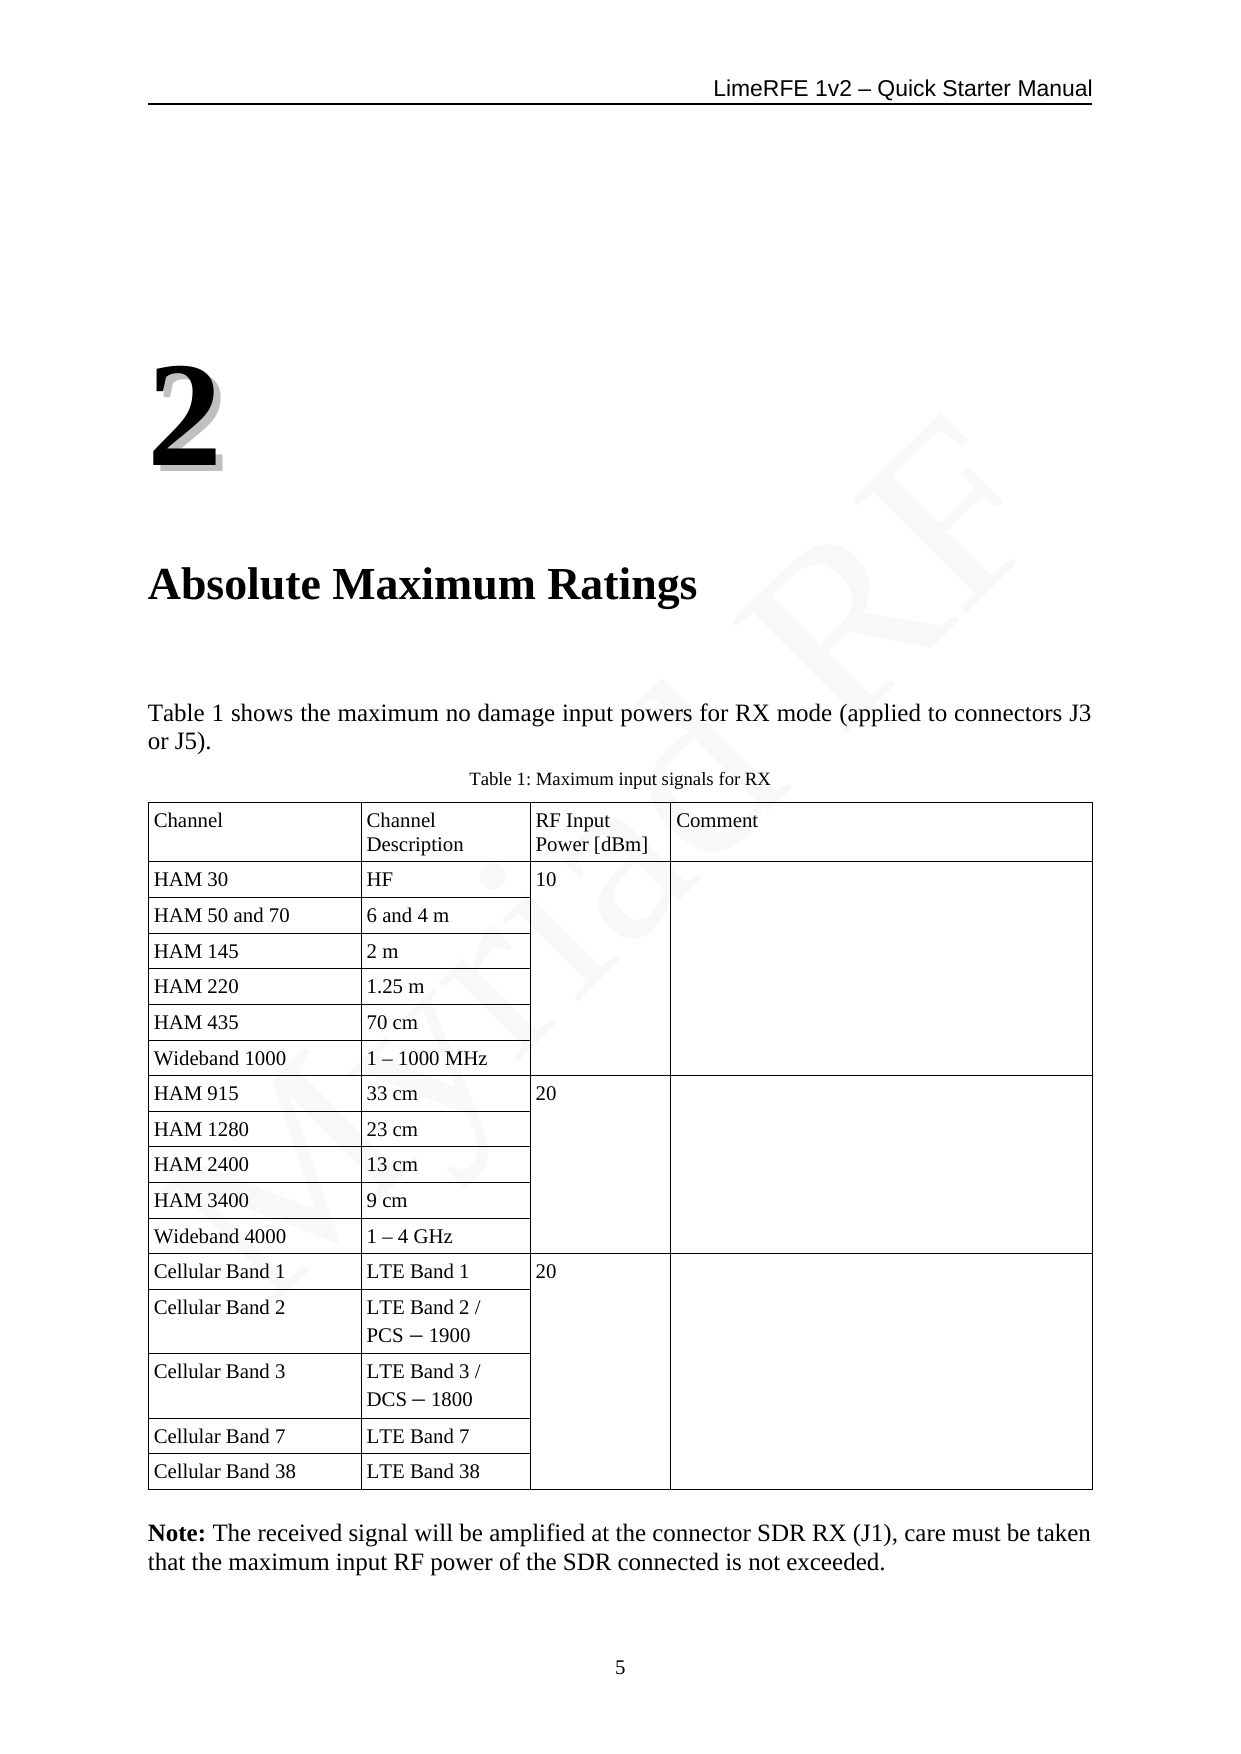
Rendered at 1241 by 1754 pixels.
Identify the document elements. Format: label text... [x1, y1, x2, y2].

table_cell HAM 3400 [321, 1183, 361, 1218]
table_header RF Input Power [dBm] [531, 803, 670, 861]
table_cell Cellular Band 38 [149, 1454, 361, 1489]
table_cell 1.25 m [362, 969, 480, 1004]
table_cell LTE Band 7 [362, 1419, 530, 1453]
table_cell 2 m [362, 934, 484, 968]
subtitle [856, 556, 973, 609]
table_cell HAM 30 [149, 862, 361, 897]
text Table 1: Maximum input signals for RX [754, 768, 1092, 789]
table_cell Cellular Band 2 [149, 1290, 361, 1353]
table_cell 20 [531, 1254, 670, 1489]
table_cell [478, 1112, 530, 1146]
table_cell Wideband 4000 [149, 1219, 240, 1253]
table_cell [305, 1076, 361, 1111]
table_cell 13 cm [376, 1147, 477, 1182]
table_cell LTE Band 3 / DCS – 1800 [362, 1354, 530, 1418]
table_cell [291, 1099, 303, 1111]
text Note: The received signal will be amplified at the connector SDR RX (J1), care must be taken that the maximum input RF power of the SDR connected is not exceeded. [148, 1518, 1092, 1575]
table_cell Wideband 4000 [227, 1219, 361, 1253]
table_cell 33 cm [362, 1076, 456, 1111]
table_cell [434, 1005, 515, 1039]
table_cell [671, 1254, 1092, 1489]
table_cell 1 – 1000 MHz [380, 1041, 450, 1075]
subtitle [972, 556, 1092, 609]
table_cell Cellular Band 7 [149, 1419, 361, 1453]
table_cell 10 [531, 862, 670, 1075]
text Table 1: Maximum input signals for RX [148, 768, 653, 789]
table_cell [308, 1147, 361, 1182]
text Table 1: Maximum input signals for RX [667, 768, 743, 789]
table_cell [513, 1005, 530, 1022]
table_cell HF [362, 862, 530, 897]
table_cell 13 cm [473, 1147, 530, 1182]
table_cell HAM 915 [149, 1076, 281, 1111]
table_cell Wideband 1000 [149, 1041, 361, 1075]
table_cell LTE Band 1 [362, 1254, 530, 1289]
table_cell HAM 3400 [199, 1191, 223, 1206]
table_cell 1 – 1000 MHz [362, 1041, 379, 1057]
subtitle Absolute Maximum Ratings [148, 556, 798, 609]
table_cell HAM 435 [149, 1005, 361, 1039]
table_cell 1 – 4 GHz [362, 1219, 530, 1253]
table_cell LTE Band 2 / PCS – 1900 [362, 1290, 530, 1353]
table_header Comment [671, 803, 1092, 861]
table_header Channel Description [362, 803, 530, 861]
table_cell HAM 220 [149, 969, 361, 1004]
table_cell [479, 969, 530, 1004]
table_header Channel [149, 803, 361, 861]
table_cell [463, 1076, 530, 1111]
table_cell 13 cm [362, 1170, 374, 1182]
table_cell [296, 1112, 338, 1146]
table_cell HAM 1280 [149, 1112, 293, 1146]
table_cell [480, 934, 530, 968]
table_cell HAM 145 [149, 934, 361, 968]
table_cell HAM 50 and 70 [149, 898, 361, 933]
table_cell [341, 1112, 361, 1132]
table_cell 1 – 1000 MHz [449, 1041, 530, 1075]
table_cell HAM 3400 [149, 1183, 205, 1218]
table_cell 20 [531, 1076, 670, 1253]
table_cell 23 cm [362, 1112, 477, 1146]
text Table 1 shows the maximum no damage input powers for RX mode (applied to connectors J3 or J5). [684, 698, 1092, 755]
text Table 1 shows the maximum no damage input powers for RX mode (applied to connectors J3 or J5). [148, 698, 687, 755]
table_cell Cellular Band 1 [262, 1254, 361, 1289]
table_cell Cellular Band 3 [149, 1354, 361, 1418]
table_cell 70 cm [362, 1005, 434, 1039]
table_cell HAM 2400 [149, 1147, 306, 1182]
table_cell [671, 1076, 1092, 1253]
table_cell [671, 862, 1092, 1075]
table_cell Cellular Band 1 [149, 1254, 276, 1289]
table_cell HAM 3400 [215, 1201, 268, 1218]
table_cell LTE Band 38 [362, 1454, 530, 1489]
table_cell HAM 3400 [250, 1183, 314, 1208]
table_cell 9 cm [362, 1183, 530, 1218]
table_cell 6 and 4 m [362, 898, 530, 933]
subtitle [773, 565, 852, 609]
